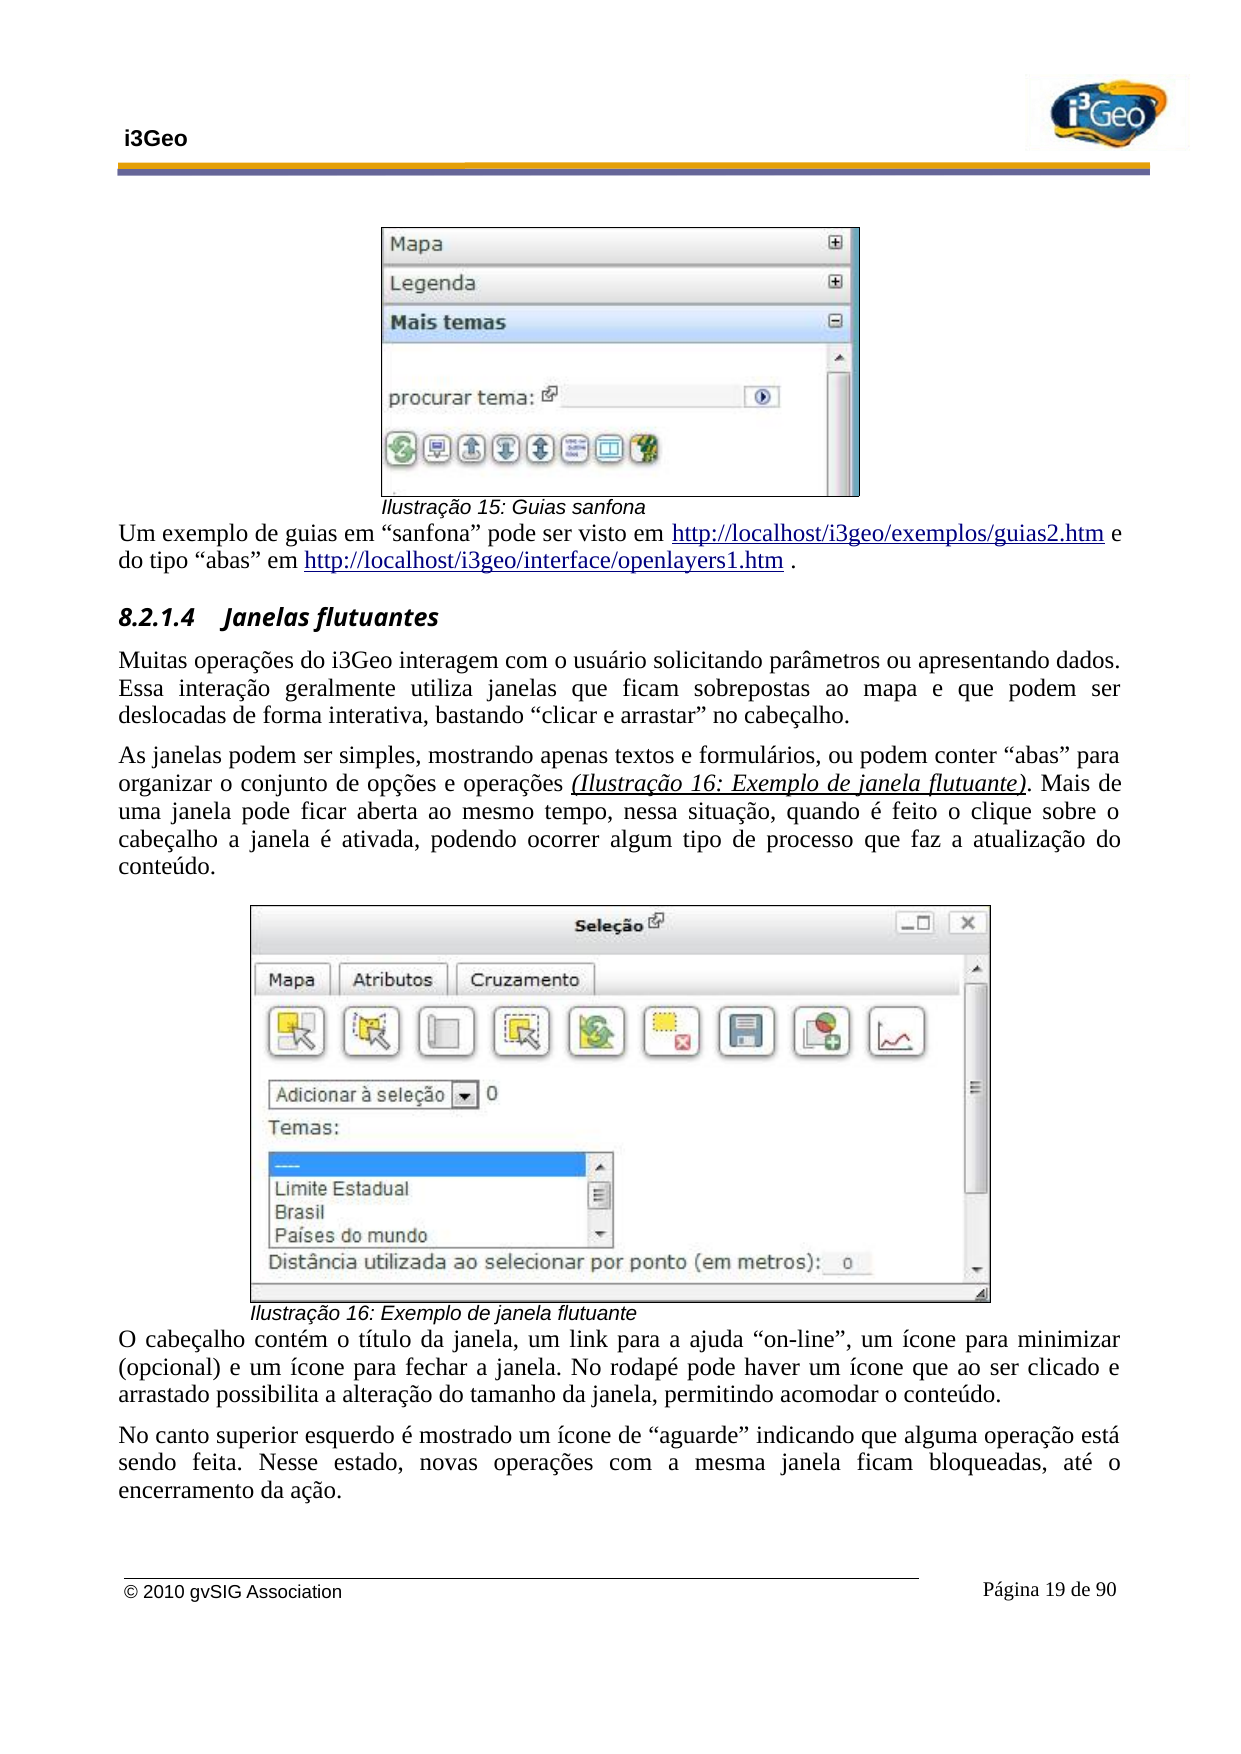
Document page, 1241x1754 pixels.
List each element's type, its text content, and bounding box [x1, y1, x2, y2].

text As janelas podem ser simples, mostrando apenas textos e formulários, ou podem conter “abas” para organizar o conjunto de opções e operações (Ilustração 16: Exemplo de janela flutuante). Mais de uma janela pode ficar aberta ao mesmo tempo, nessa situação, quando é feito o clique sobre o cabeçalho a janela é ativada, podendo ocorrer algum tipo de processo que faz a atualização do conteúdo. [118, 742, 1122, 880]
picture [382, 228, 859, 496]
text No canto superior esquerdo é mostrado um ícone de “aguarde” indicando que alguma operação está sendo feita. Nesse estado, novas operações com a mesma janela ficam bloqueadas, até o encerramento da ação. [118, 1421, 1122, 1504]
text Ilustração 16: Exemplo de janela flutuante [250, 1303, 990, 1325]
text O cabeçalho contém o título da janela, um link para a ajuda “on-line”, um ícone para minimizar (opcional) e um ícone para fechar a janela. No rodapé pode haver um ícone que ao ser clicado e arrastado possibilita a alteração do tamanho da janela, permitindo acomodar o conteúdo. [118, 893, 1122, 1408]
picture [1025, 74, 1191, 151]
subtitle Janelas flutuantes [118, 599, 1122, 633]
text Um exemplo de guias em “sanfona” pode ser visto em http://localhost/i3geo/exemplos/guias2.htm e do tipo “abas” em http://localhost/i3geo/interface/openlayers1.htm . [118, 214, 1122, 574]
text Muitas operações do i3Geo interagem com o usuário solicitando parâmetros ou apresentando dados. Essa interação geralmente utiliza janelas que ficam sobrepostas ao mapa e que podem ser deslocadas de forma interativa, bastando “clicar e arrastar” no cabeçalho. [118, 646, 1122, 729]
picture [251, 906, 990, 1302]
text Ilustração 15: Guias sanfona [381, 497, 859, 519]
